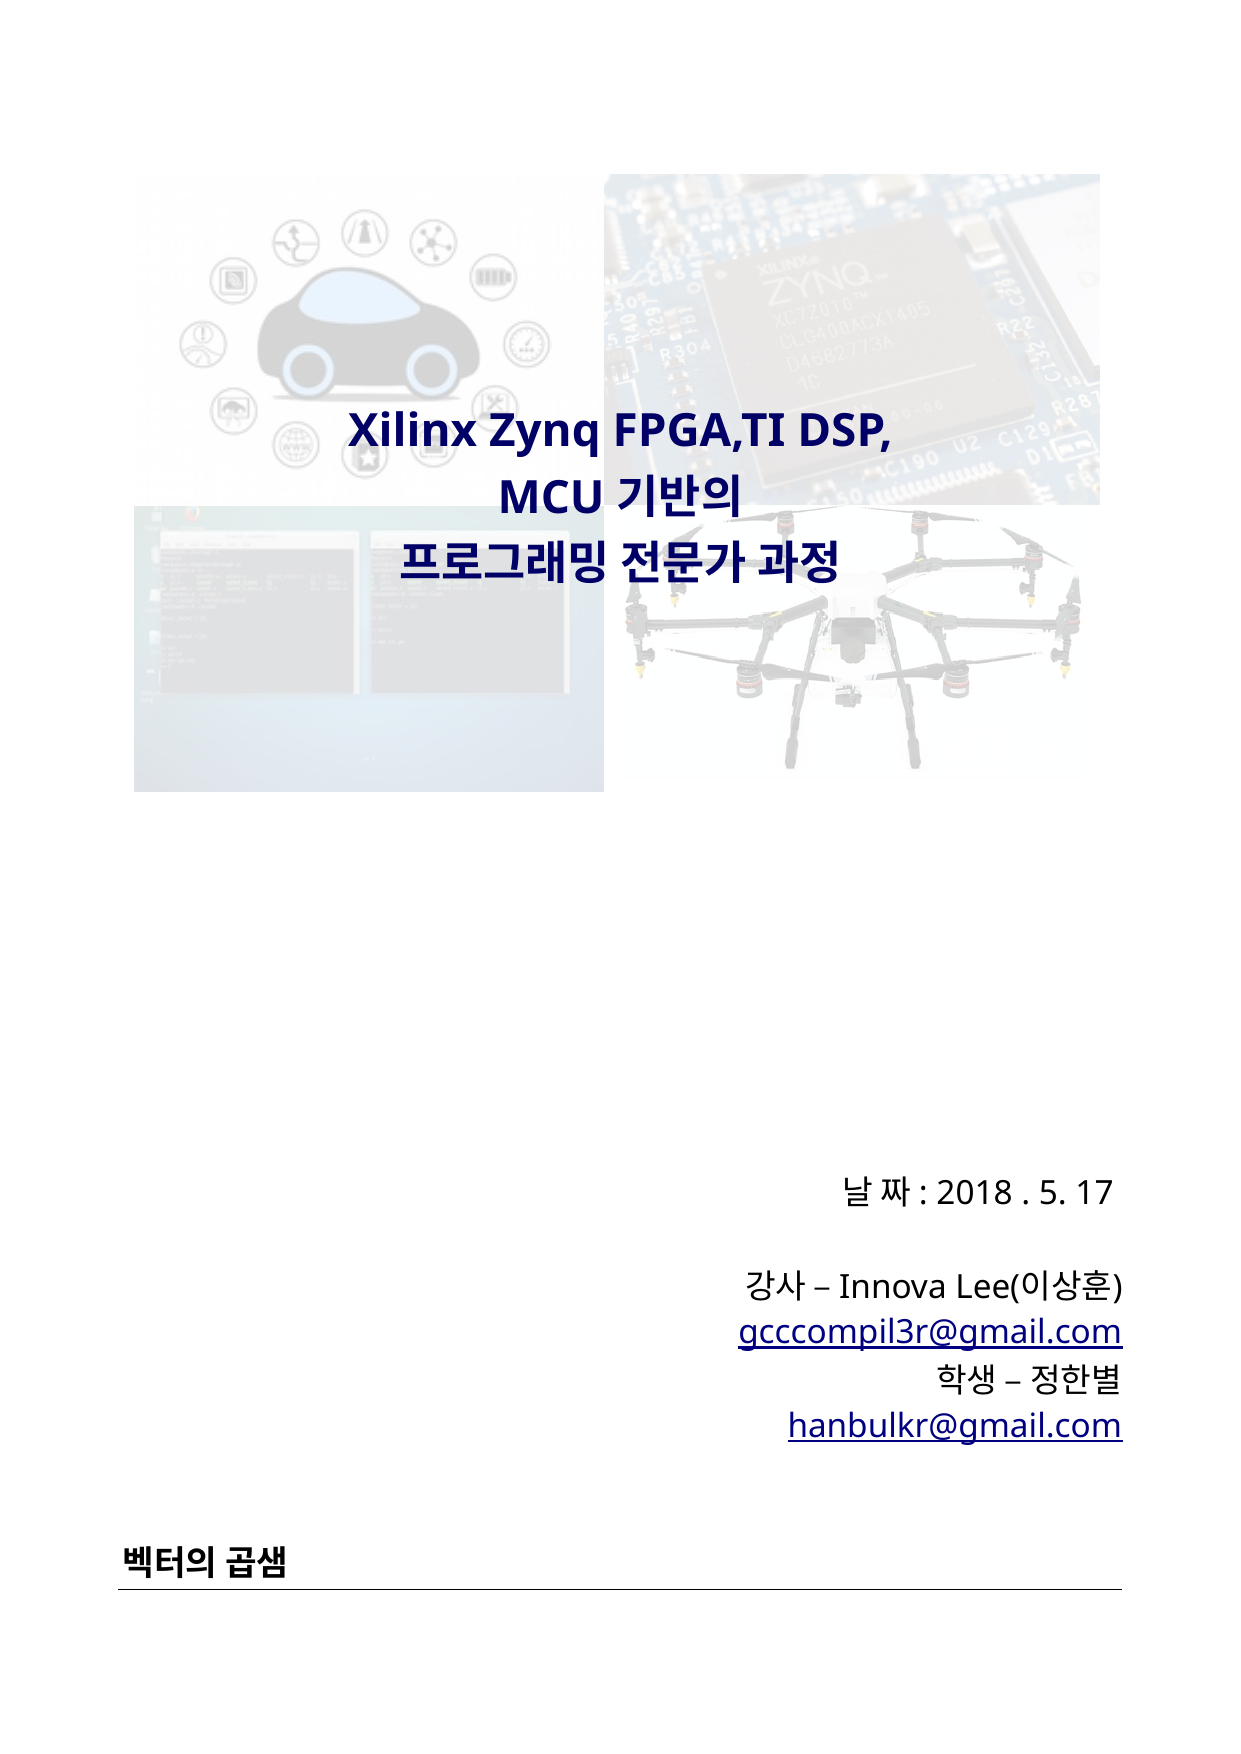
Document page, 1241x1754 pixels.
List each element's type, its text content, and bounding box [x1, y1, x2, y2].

text 날 짜 : 2018 . 5. 17 [118, 1166, 1122, 1214]
text MCU 기반의 [604, 460, 1122, 791]
text 강사 – Innova Lee(이상훈) [118, 1259, 1122, 1308]
text MCU 기반의 [118, 460, 134, 527]
text gcccompil3r@gmail.com [118, 1308, 1122, 1353]
text Xilinx Zynq FPGA,TI DSP, [118, 398, 134, 460]
text 벡터의 곱샘 [118, 1531, 1122, 1589]
text hanbulkr@gmail.com [118, 1402, 1122, 1447]
text 프로그래밍 전문가 과정 [1101, 527, 1122, 593]
text Xilinx Zynq FPGA,TI DSP, [1100, 398, 1122, 460]
text 프로그래밍 전문가 과정 [118, 527, 134, 593]
text 학생 – 정한별 [118, 1353, 1122, 1402]
